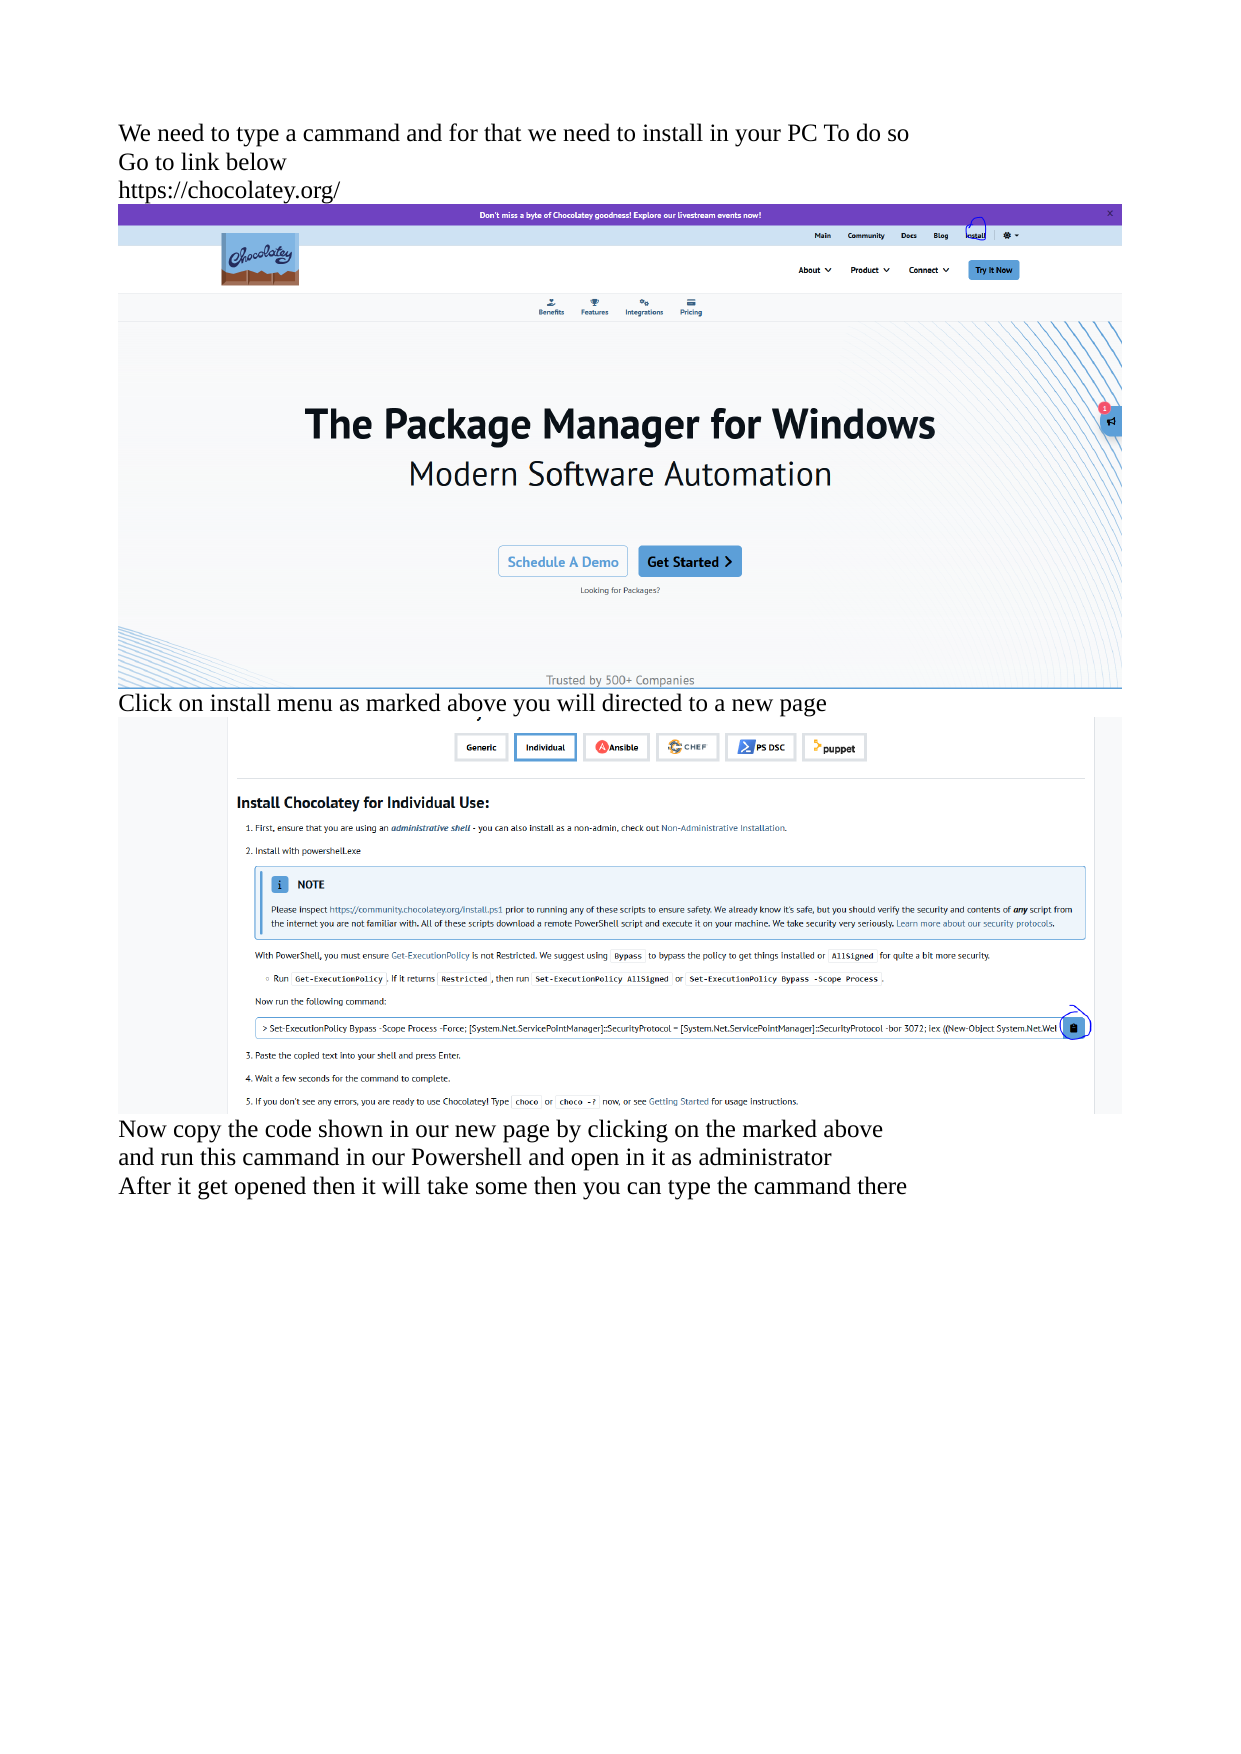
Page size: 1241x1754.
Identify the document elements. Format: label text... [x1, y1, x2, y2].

text Now copy the code shown in our new page by clicking on the marked above [118, 1114, 1122, 1142]
picture [118, 204, 1122, 689]
picture [118, 717, 1122, 1114]
text We need to type a cammand and for that we need to install in your PC To do so [118, 118, 1122, 147]
text https://chocolatey.org/ [118, 176, 1122, 204]
text Click on install menu as marked above you will directed to a new page [118, 689, 1122, 717]
text and run this cammand in our Powershell and open in it as administrator [118, 1142, 1122, 1171]
text Go to link below [118, 147, 1122, 176]
text After it get opened then it will take some then you can type the cammand there [118, 1171, 1122, 1200]
